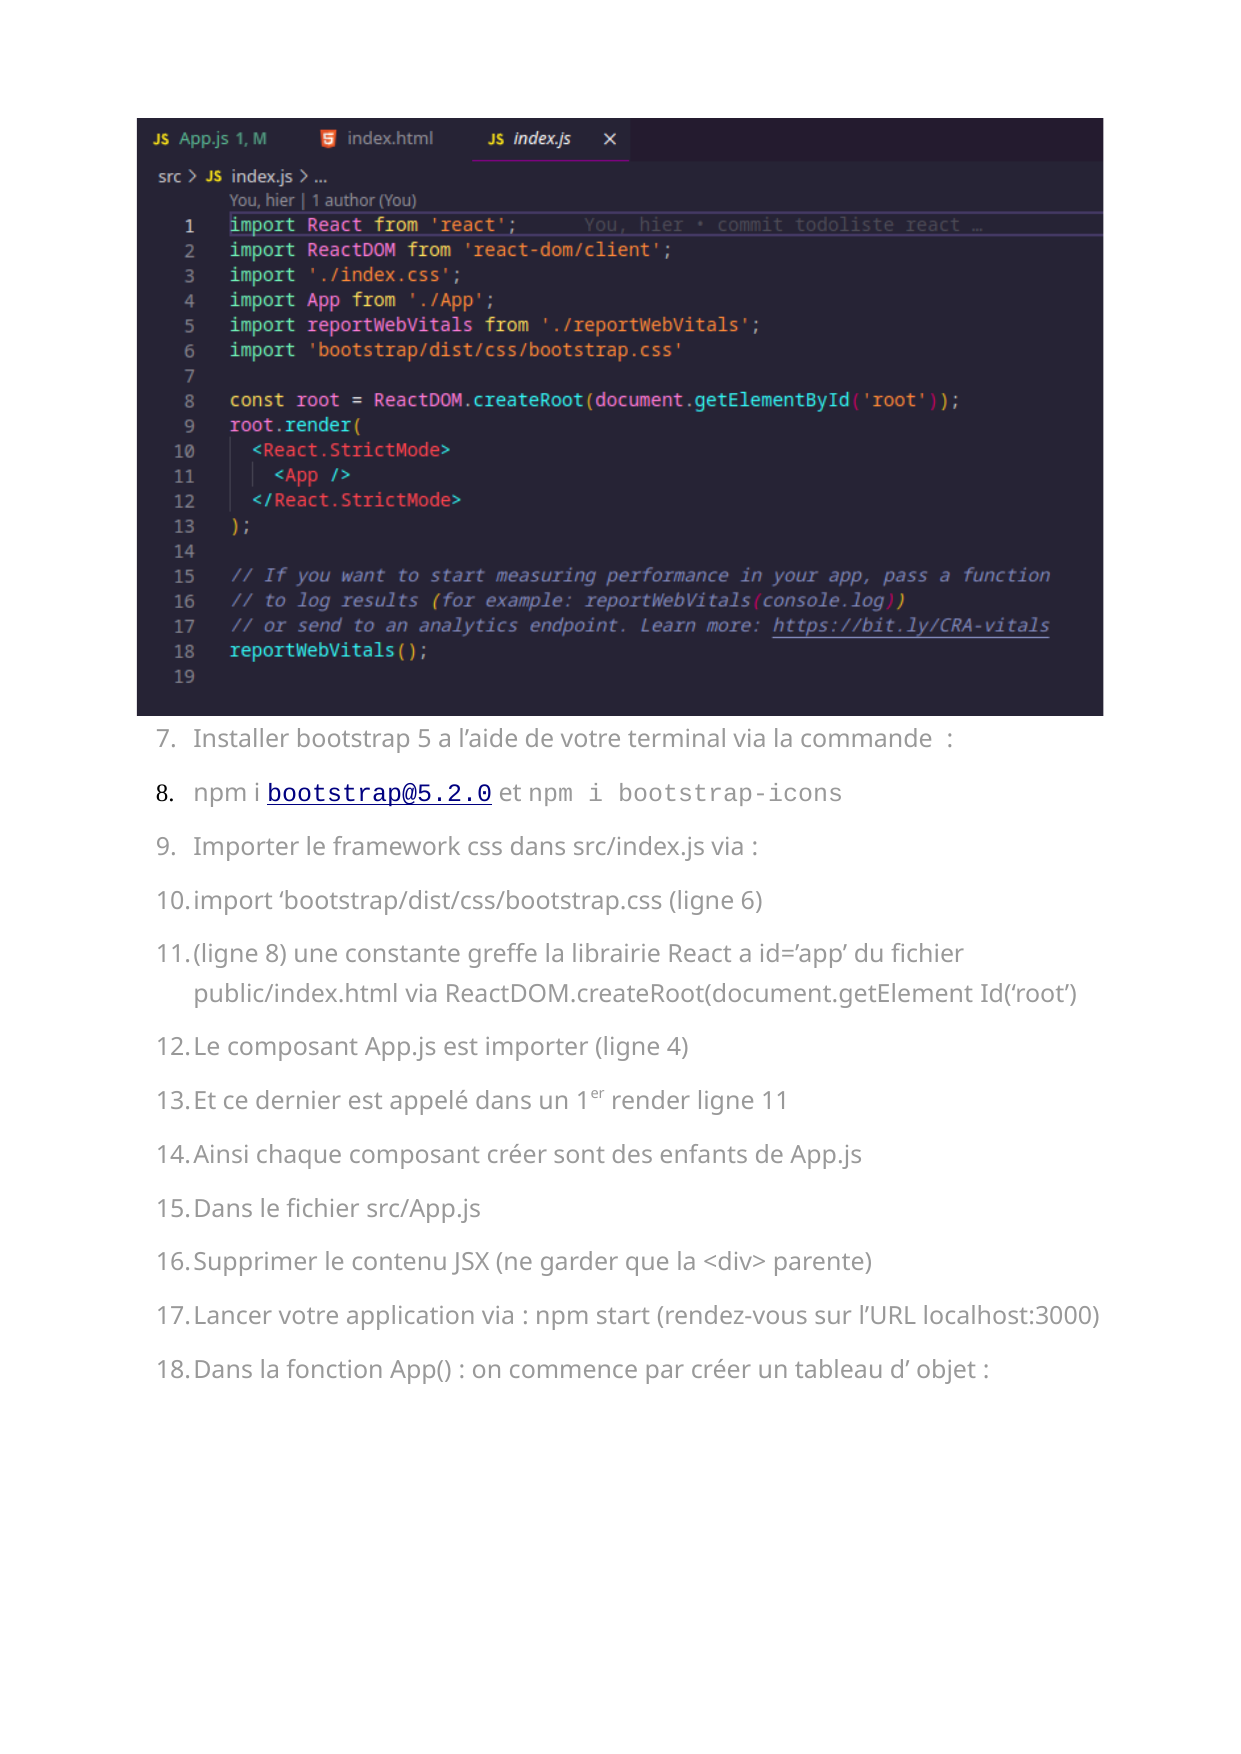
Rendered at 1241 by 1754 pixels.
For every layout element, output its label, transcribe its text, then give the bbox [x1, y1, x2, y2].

list import ‘bootstrap/dist/css/bootstrap.css (ligne 6) [156, 882, 1122, 916]
list Installer bootstrap 5 a l’aide de votre terminal via la commande : [156, 118, 1122, 755]
list Ainsi chaque composant créer sont des enfants de App.js [156, 1137, 1122, 1171]
list Le composant App.js est importer (ligne 4) [156, 1029, 1122, 1063]
list Et ce dernier est appelé dans un 1er render ligne 11 [156, 1083, 1122, 1117]
list Dans la fonction App() : on commence par créer un tableau d’ objet : [156, 1352, 1122, 1386]
list Supprimer le contenu JSX (ne garder que la <div> parente) [156, 1244, 1122, 1278]
list (ligne 8) une constante greffe la librairie React a id=’app’ du fichier public/index.html via ReactDOM.createRoot(document.getElement Id(‘root’) [156, 936, 1122, 1009]
list npm i bootstrap@5.2.0 et npm i bootstrap-icons [156, 775, 1122, 809]
picture [136, 118, 1104, 716]
list Importer le framework css dans src/index.js via : [156, 829, 1122, 863]
list Lancer votre application via : npm start (rendez-vous sur l’URL localhost:3000) [156, 1298, 1122, 1332]
list Dans le fichier src/App.js [156, 1190, 1122, 1224]
